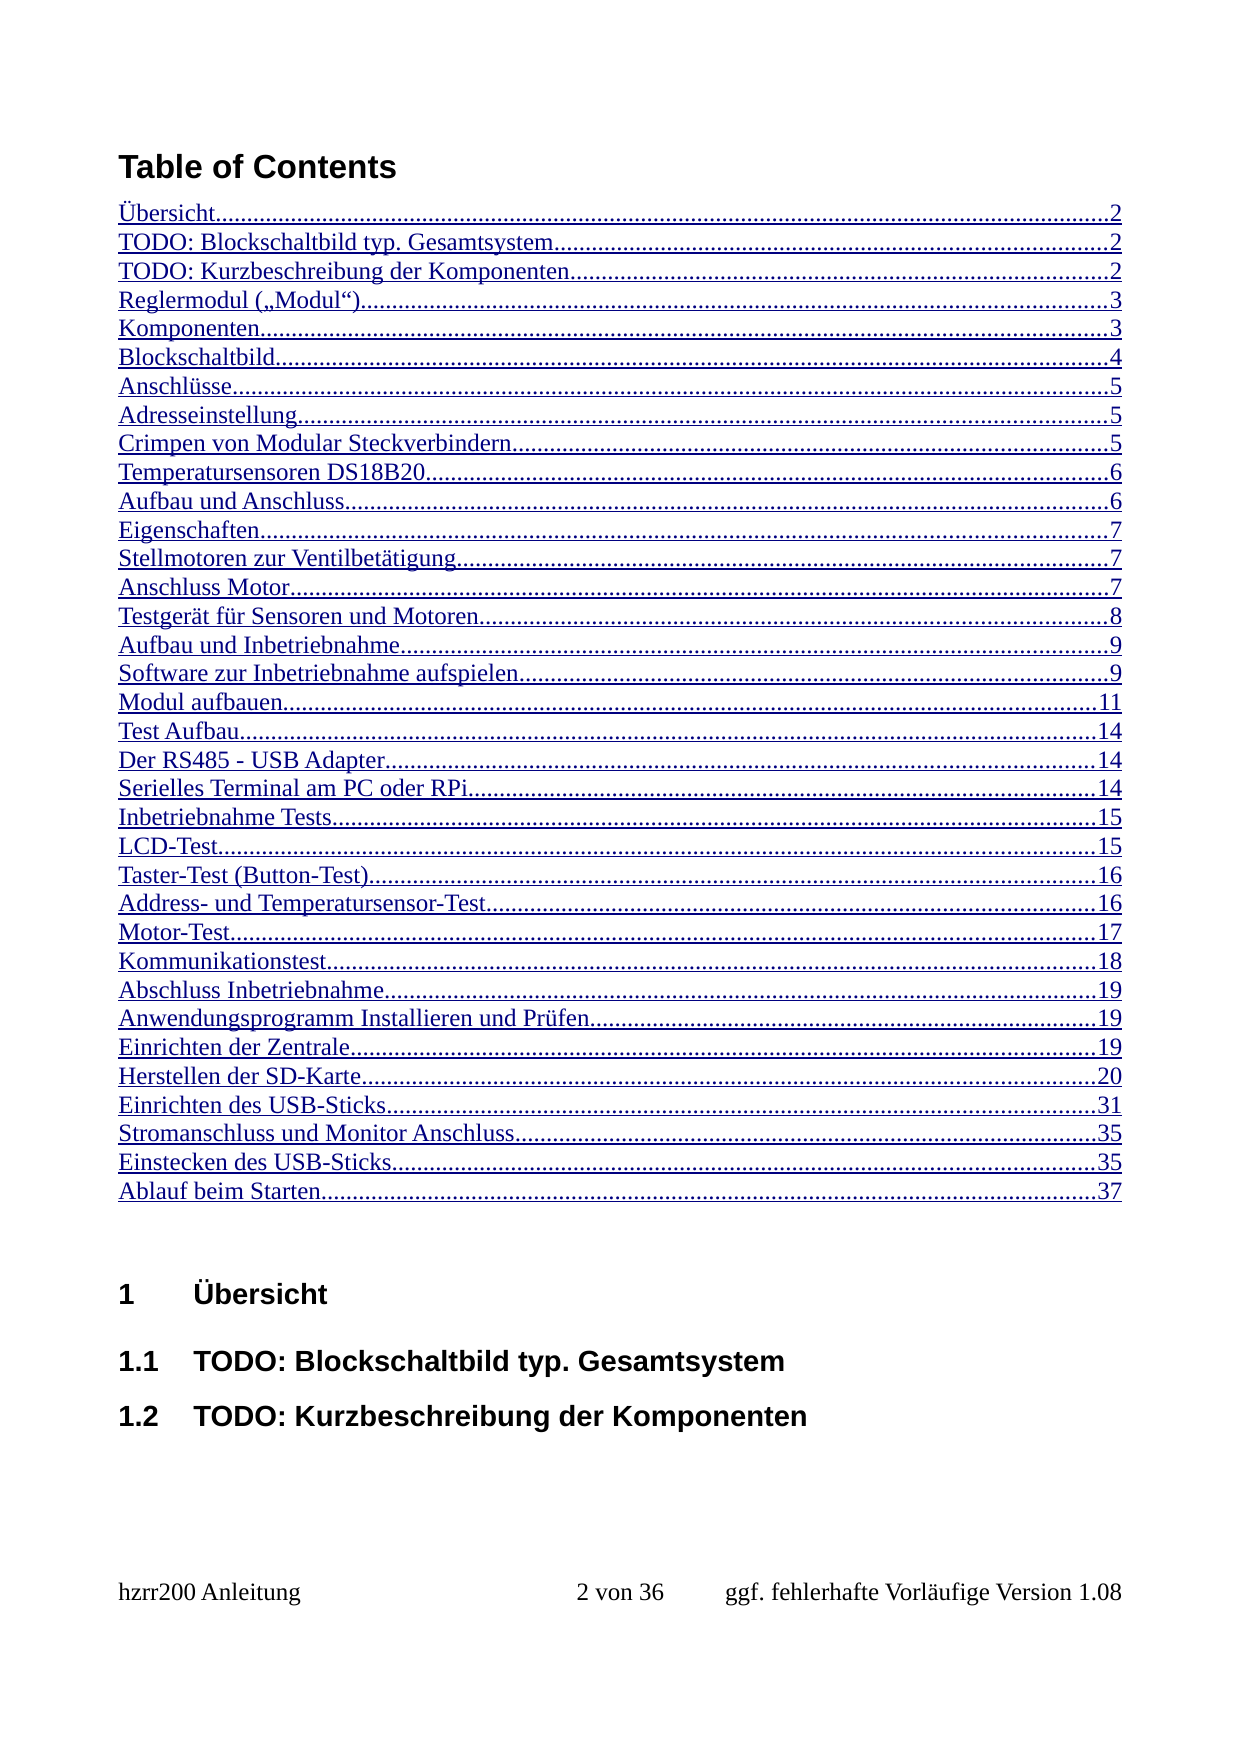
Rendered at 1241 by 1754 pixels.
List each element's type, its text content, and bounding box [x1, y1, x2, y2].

text Blockschaltbild 4 [118, 342, 1122, 367]
text Stellmotoren zur Ventilbetätigung 7 [118, 543, 1122, 568]
text Adresseinstellung 5 [118, 400, 1122, 425]
text Testgerät für Sensoren und Motoren 8 [118, 601, 1122, 626]
text Aufbau und Anschluss 6 [118, 486, 1122, 511]
text TODO: Kurzbeschreibung der Komponenten 2 [118, 256, 1122, 281]
text Übersicht 2 [118, 198, 1122, 223]
text Herstellen der SD-Karte 20 [118, 1061, 1122, 1086]
text Einstecken des USB-Sticks 35 [118, 1147, 1122, 1172]
text Serielles Terminal am PC oder RPi 14 [118, 773, 1122, 798]
text TODO: Blockschaltbild typ. Gesamtsystem 2 [118, 227, 1122, 252]
subtitle Table of Contents [118, 148, 1122, 186]
subtitle TODO: Blockschaltbild typ. Gesamtsystem [118, 1344, 1122, 1378]
text Eigenschaften 7 [118, 515, 1122, 540]
text Abschluss Inbetriebnahme 19 [118, 975, 1122, 1000]
text Stromanschluss und Monitor Anschluss 35 [118, 1118, 1122, 1143]
text Komponenten 3 [118, 313, 1122, 338]
text Modul aufbauen 11 [118, 687, 1122, 712]
text Inbetriebnahme Tests 15 [118, 802, 1122, 827]
text Anwendungsprogramm Installieren und Prüfen 19 [118, 1003, 1122, 1028]
text Einrichten des USB-Sticks 31 [118, 1090, 1122, 1115]
text Test Aufbau 14 [118, 716, 1122, 741]
text Crimpen von Modular Steckverbindern 5 [118, 428, 1122, 453]
subtitle Übersicht [118, 1277, 1122, 1311]
text Motor-Test 17 [118, 917, 1122, 942]
text Temperatursensoren DS18B20 6 [118, 457, 1122, 482]
text Reglermodul („Modul“) 3 [118, 285, 1122, 310]
text Ablauf beim Starten 37 [118, 1176, 1122, 1201]
text LCD-Test 15 [118, 831, 1122, 856]
text Aufbau und Inbetriebnahme 9 [118, 630, 1122, 655]
text Einrichten der Zentrale 19 [118, 1032, 1122, 1057]
subtitle TODO: Kurzbeschreibung der Komponenten [118, 1399, 1122, 1432]
text Der RS485 - USB Adapter 14 [118, 745, 1122, 770]
text Taster-Test (Button-Test) 16 [118, 860, 1122, 885]
text Anschluss Motor 7 [118, 572, 1122, 597]
text Address- und Temperatursensor-Test 16 [118, 888, 1122, 913]
text Anschlüsse 5 [118, 371, 1122, 396]
text Software zur Inbetriebnahme aufspielen 9 [118, 658, 1122, 683]
text Kommunikationstest 18 [118, 946, 1122, 971]
